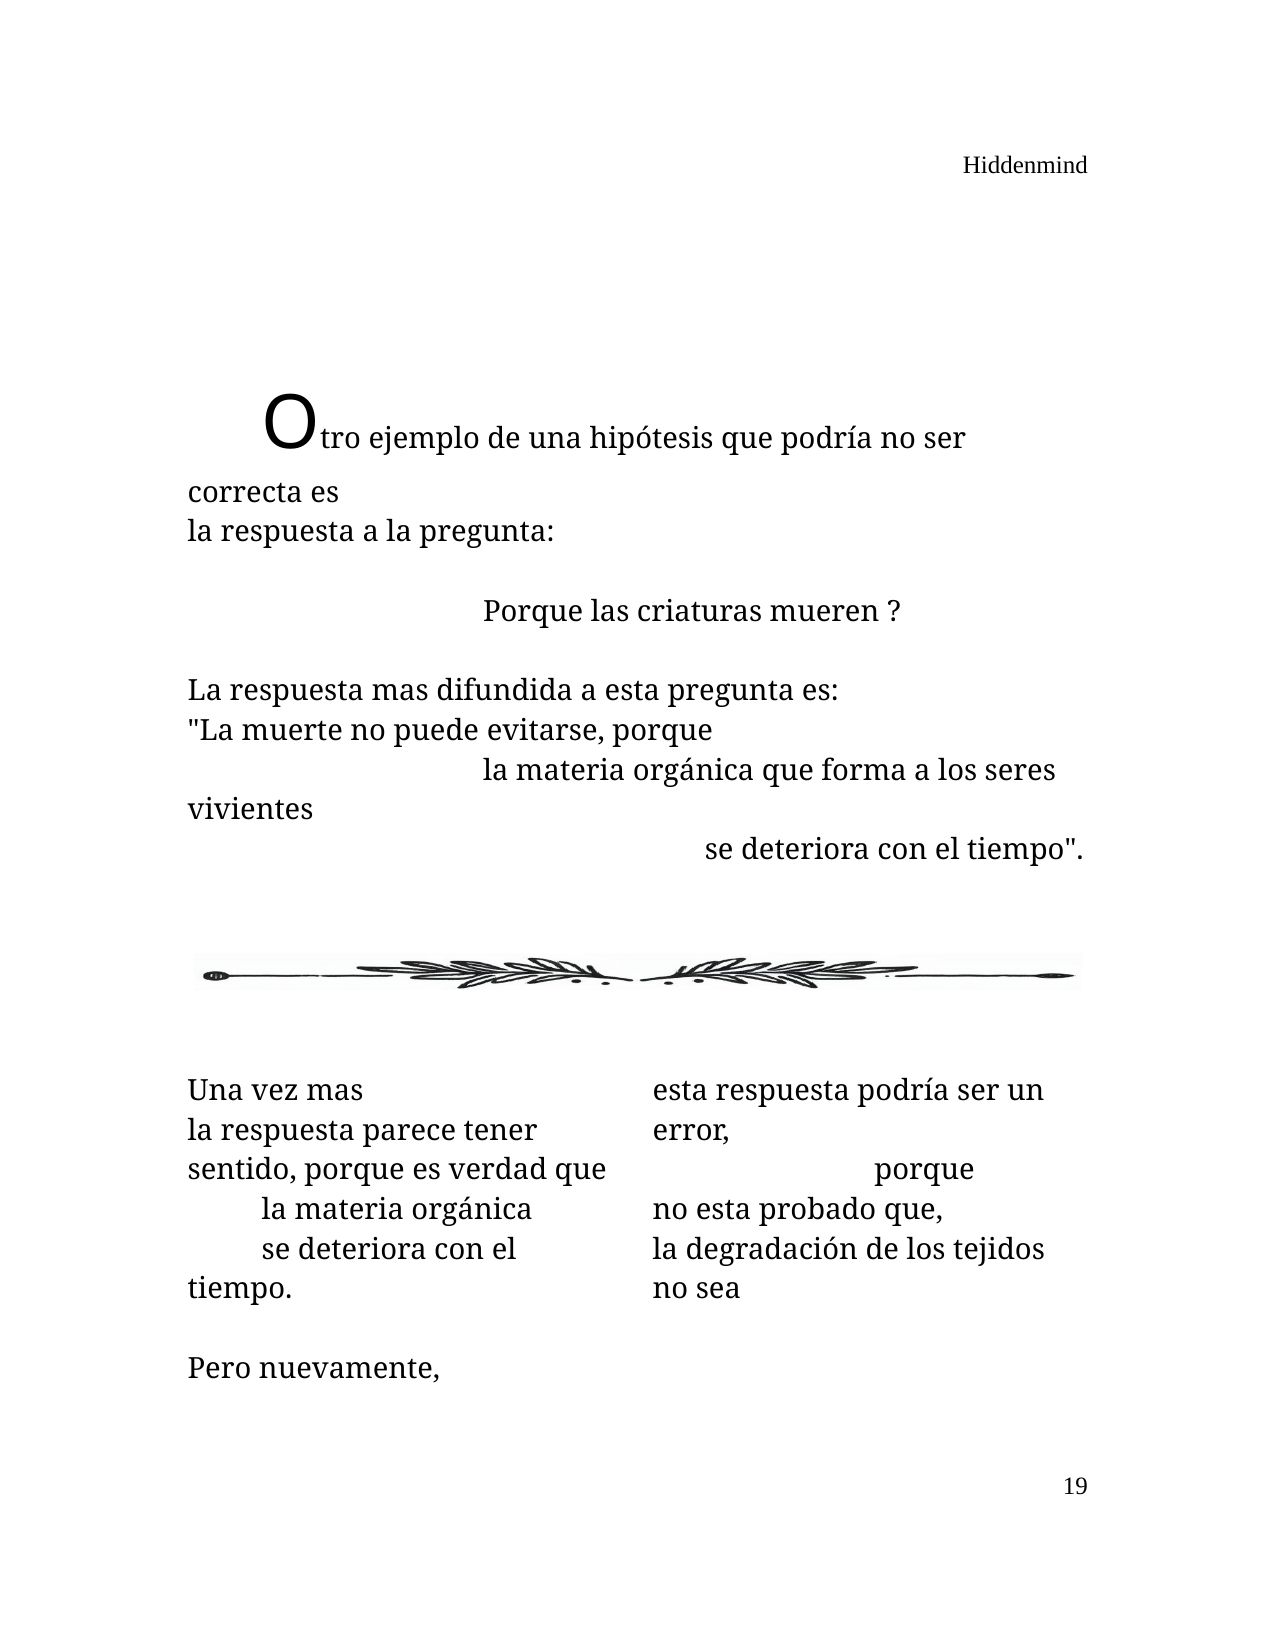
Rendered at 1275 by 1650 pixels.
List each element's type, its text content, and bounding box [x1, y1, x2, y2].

text la respuesta parece tener sentido, porque es verdad que [187, 1109, 622, 1188]
text la degradación de los tejidos no sea [652, 1228, 1087, 1307]
text la materia orgánica que forma a los seres vivientes [187, 749, 1087, 828]
text Otro ejemplo de una hipótesis que podría no ser correcta es [187, 369, 1087, 511]
text se deteriora con el tiempo. [187, 1228, 622, 1307]
text la materia orgánica [187, 1188, 622, 1228]
text se deteriora con el tiempo". [187, 828, 1087, 868]
text "La muerte no puede evitarse, porque [187, 709, 1087, 749]
text Una vez mas [187, 1069, 622, 1109]
text porque [652, 1148, 1087, 1188]
picture [193, 953, 1083, 990]
text no esta probado que, [652, 1188, 1087, 1228]
text esta respuesta podría ser un error, [652, 1069, 1087, 1148]
text la respuesta a la pregunta: [187, 511, 1087, 550]
text Pero nuevamente, [187, 1347, 622, 1387]
text La respuesta mas difundida a esta pregunta es: [187, 669, 1087, 709]
text Porque las criaturas mueren ? [187, 590, 1087, 630]
